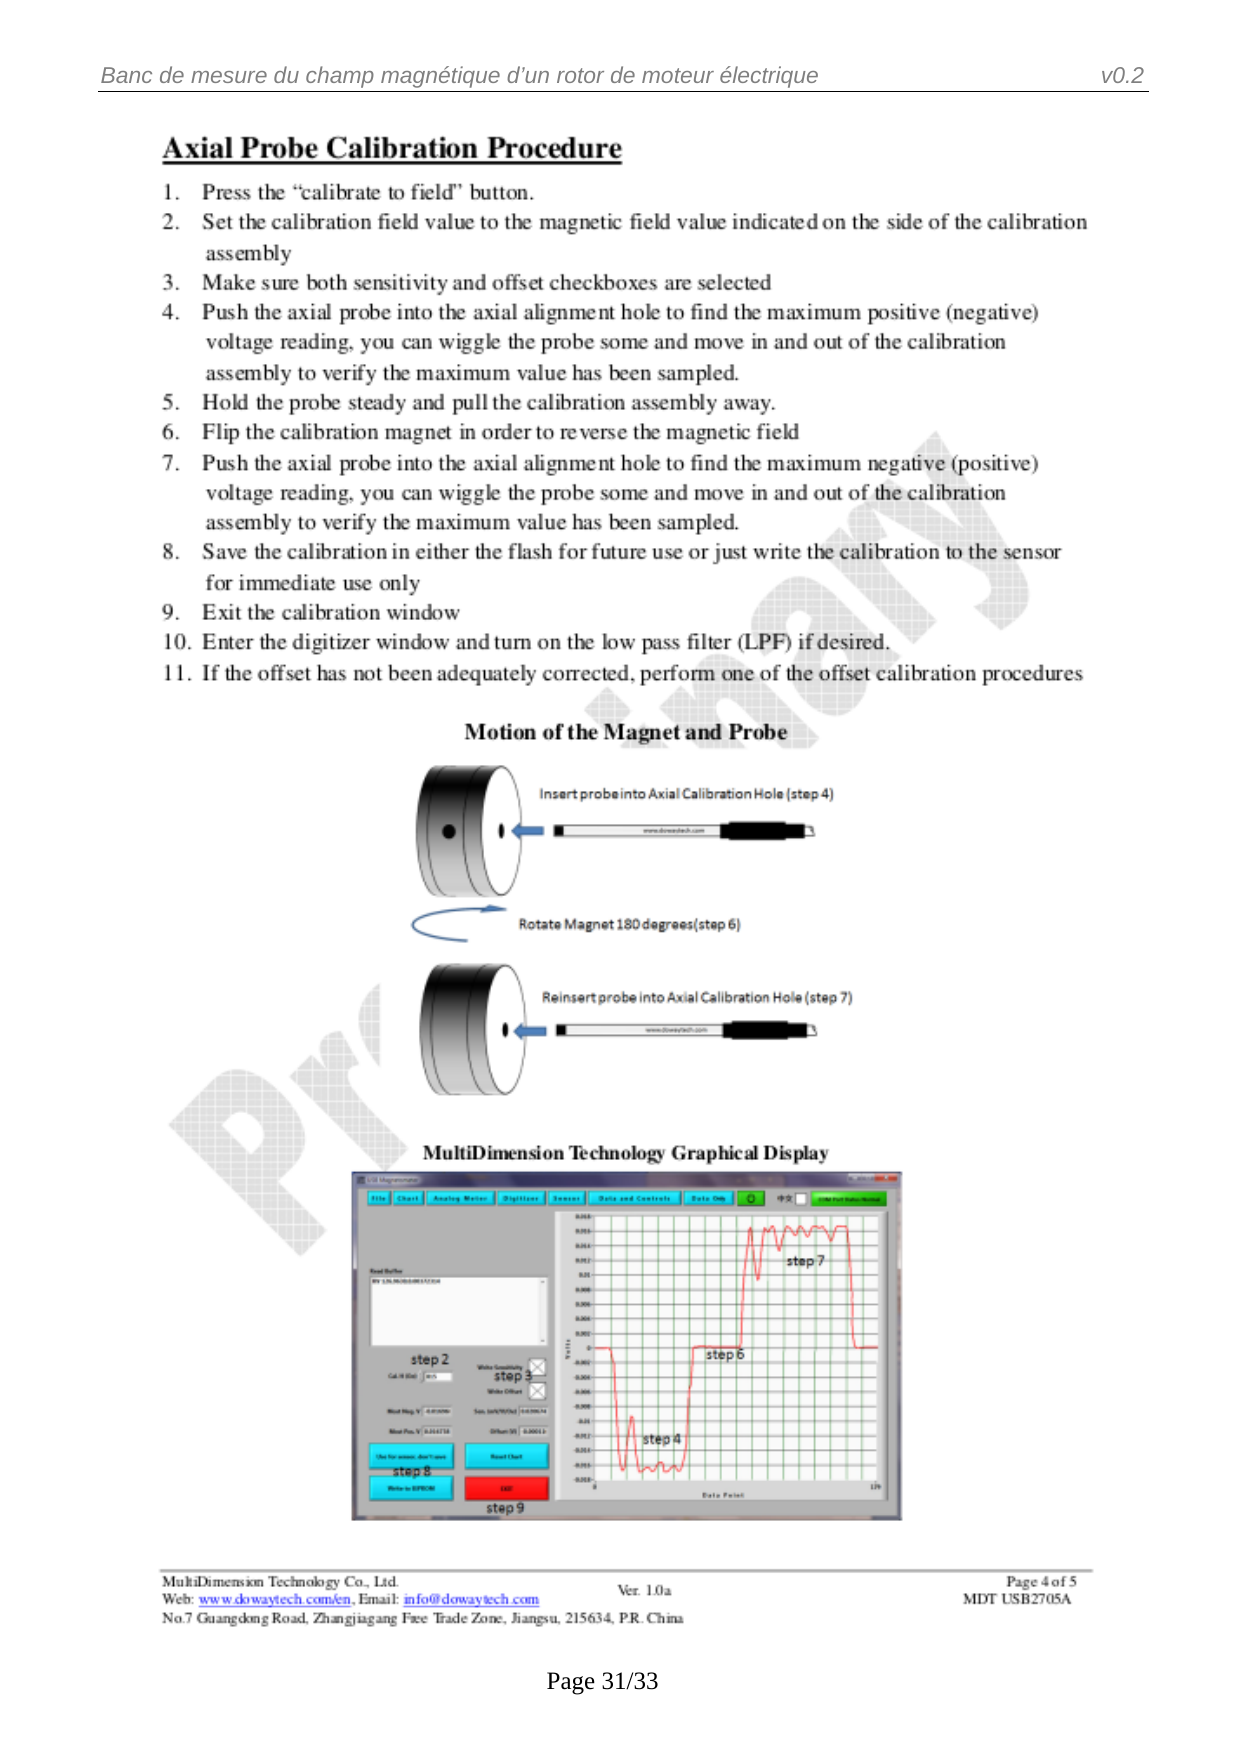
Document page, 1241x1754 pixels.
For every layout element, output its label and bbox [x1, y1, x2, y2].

picture [140, 120, 1106, 1639]
